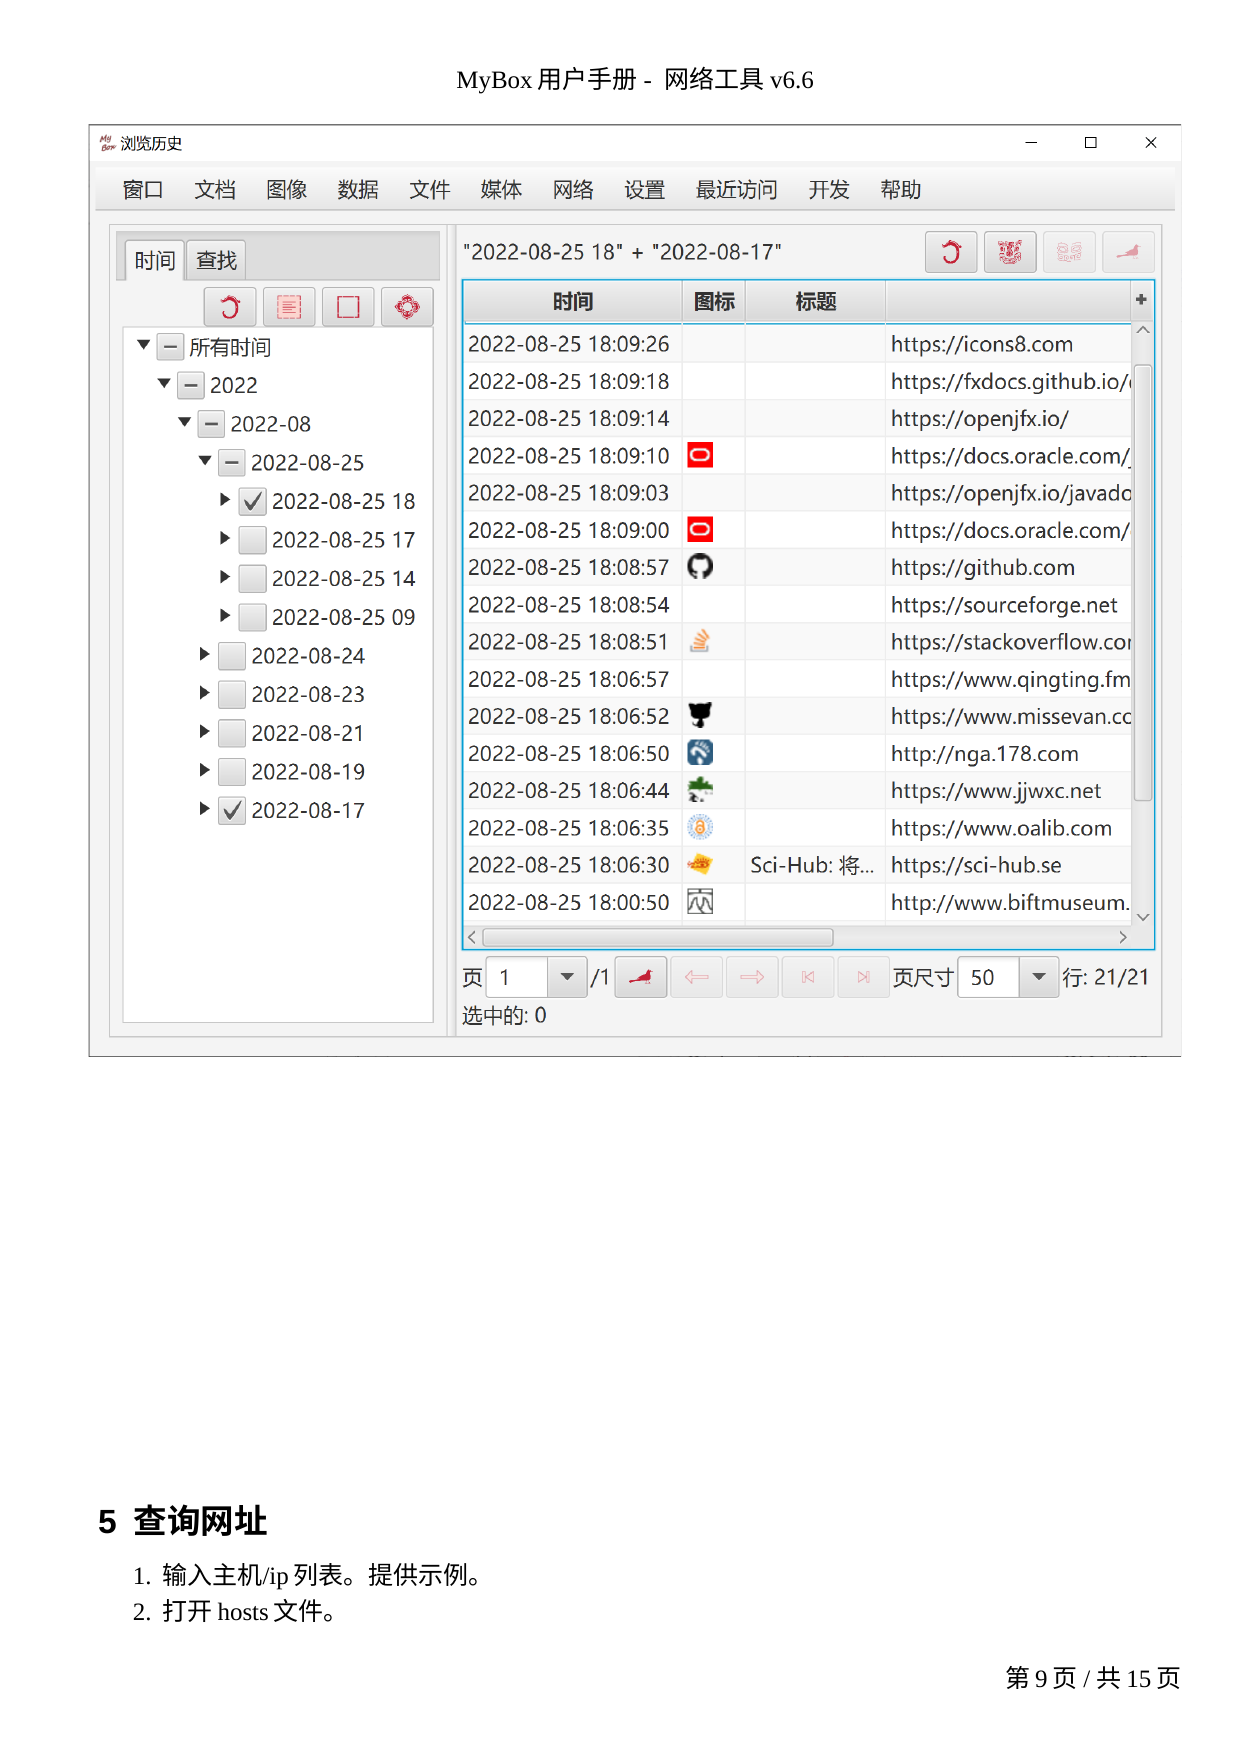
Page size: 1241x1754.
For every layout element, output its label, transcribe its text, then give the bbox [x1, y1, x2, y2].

picture [88, 124, 1182, 1057]
list 打开hosts文件。 [133, 1591, 1181, 1628]
list 输入主机/ip列表。提供示例。 [133, 1555, 1181, 1591]
subtitle 查询网址 [88, 1494, 1181, 1543]
